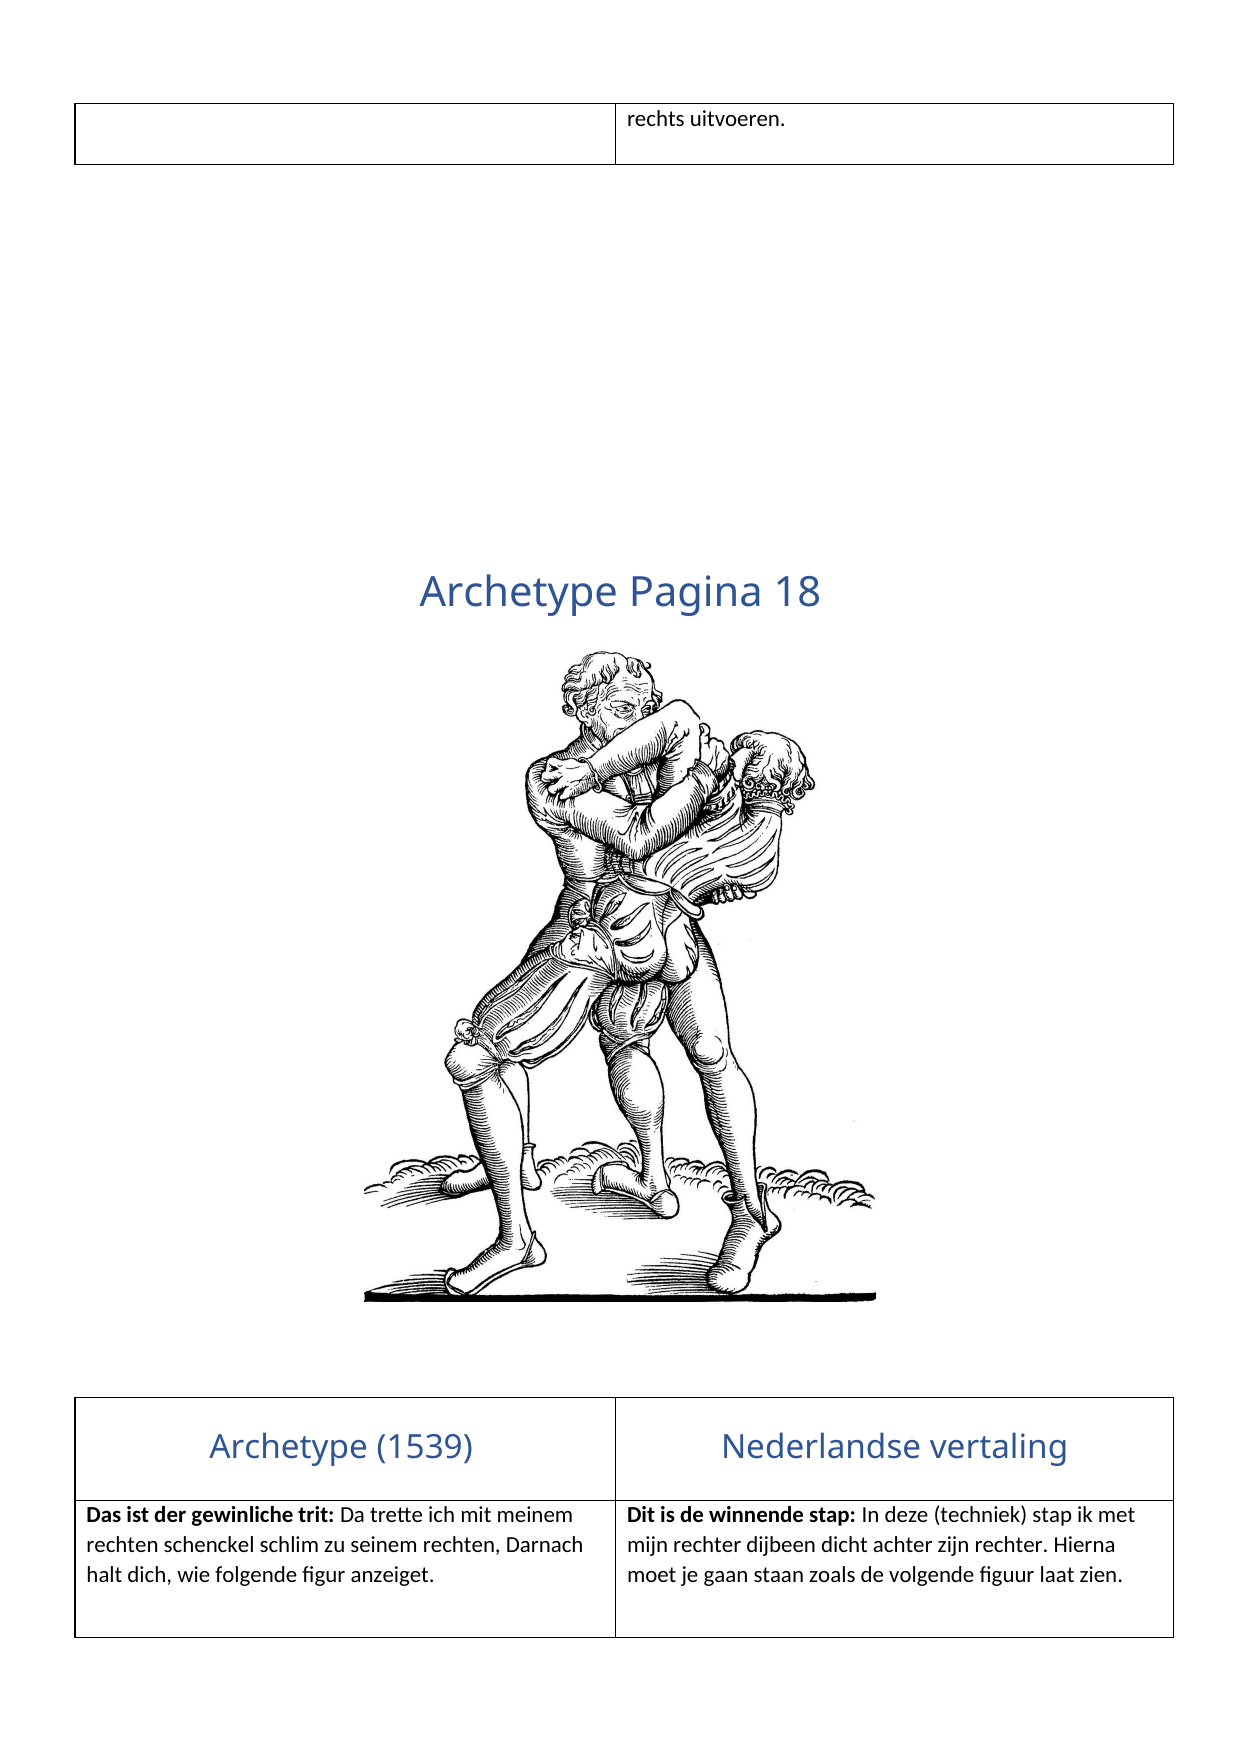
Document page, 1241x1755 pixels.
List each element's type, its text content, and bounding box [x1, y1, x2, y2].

picture [364, 622, 877, 1302]
subtitle Archetype Pagina 18 [75, 562, 1165, 619]
table_cell Das ist der gewinliche trit: Da trette ich mit meinem rechten schenckel schlim zu seinem rechten, Darnach halt dich, wie folgende figur anzeiget. [76, 1501, 615, 1637]
table_header Nederlandse vertaling [616, 1398, 1173, 1499]
table_cell [76, 104, 615, 164]
table_cell rechts uitvoeren. [616, 104, 1173, 164]
table_header Archetype (1539) [76, 1398, 615, 1499]
table_cell Dit is de winnende stap: In deze (techniek) stap ik met mijn rechter dijbeen dicht achter zijn rechter. Hierna moet je gaan staan zoals de volgende figuur laat zien. [616, 1501, 1173, 1637]
